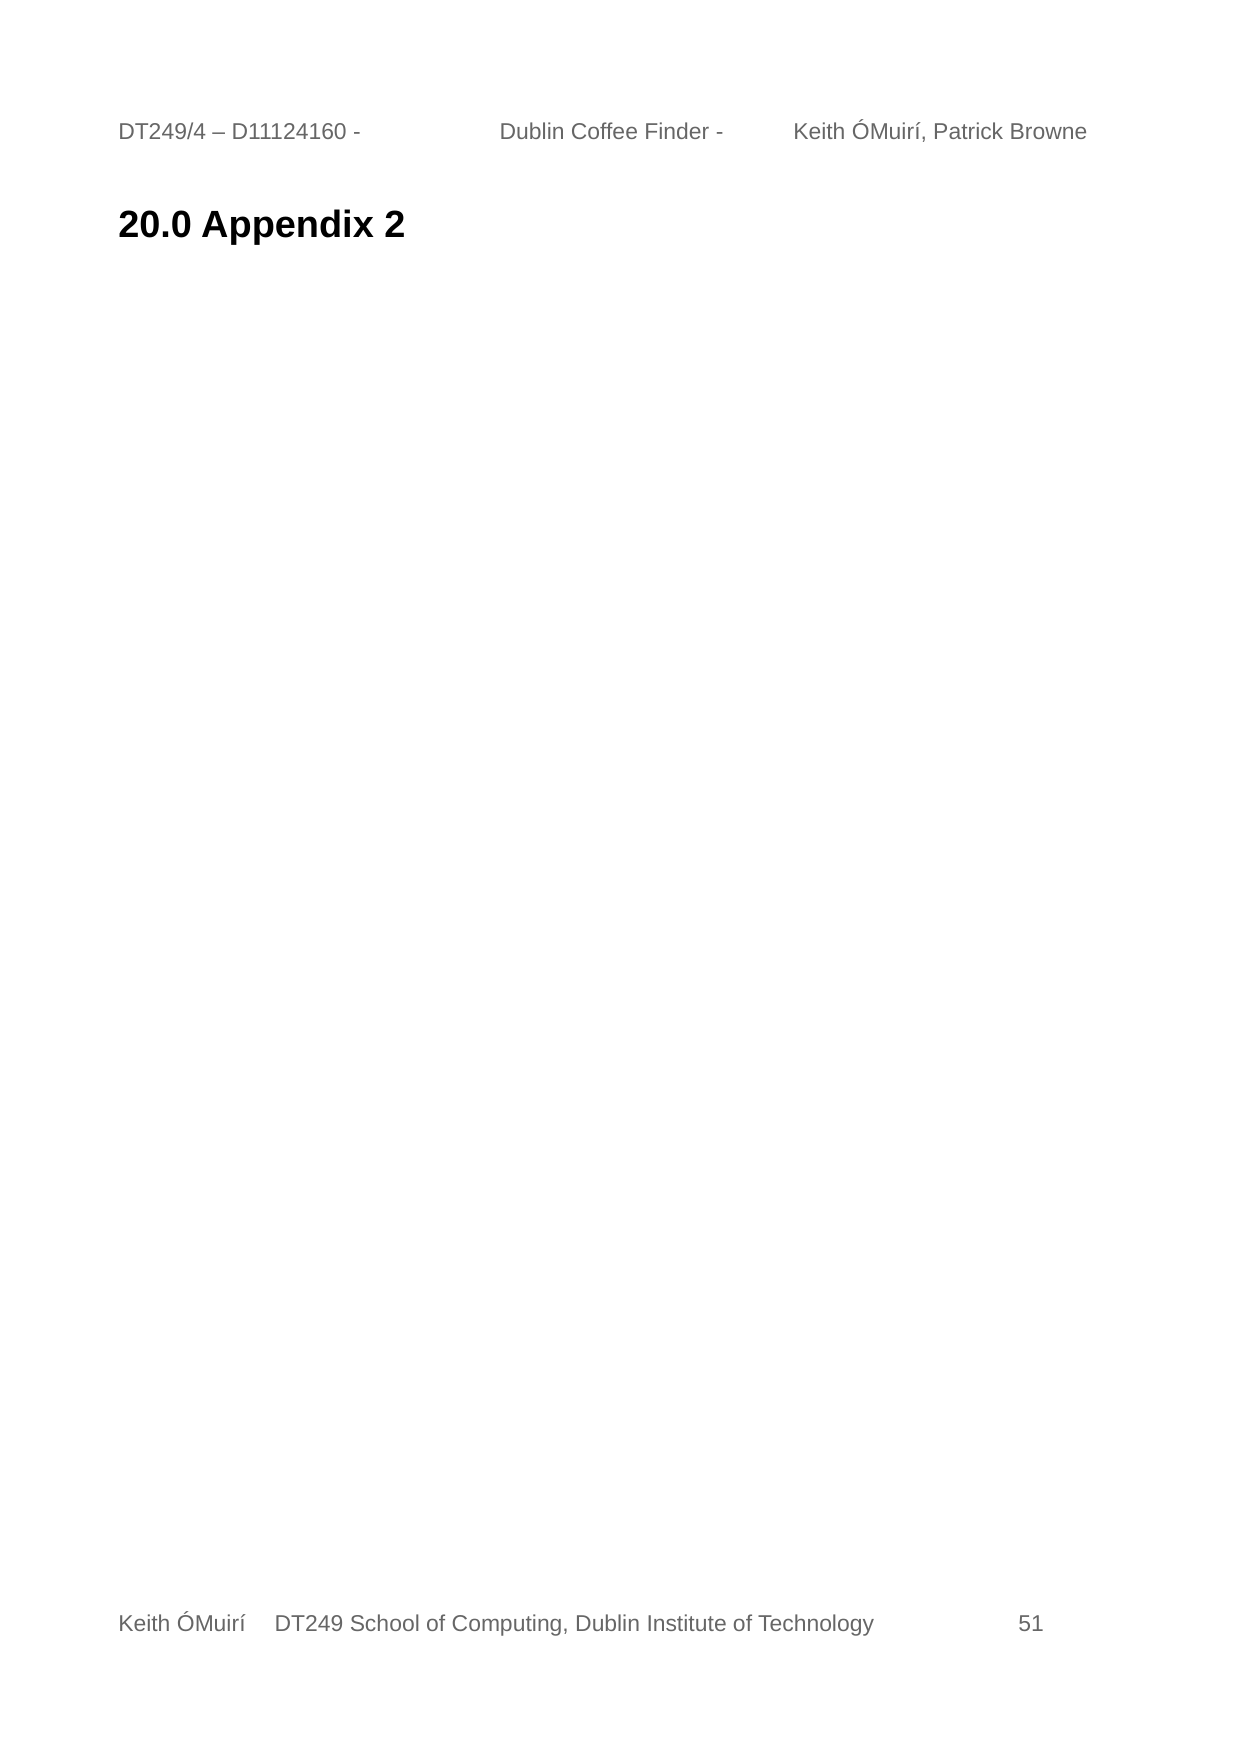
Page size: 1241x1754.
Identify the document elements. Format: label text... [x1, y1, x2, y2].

subtitle 20.0 Appendix 2 [118, 202, 1122, 246]
